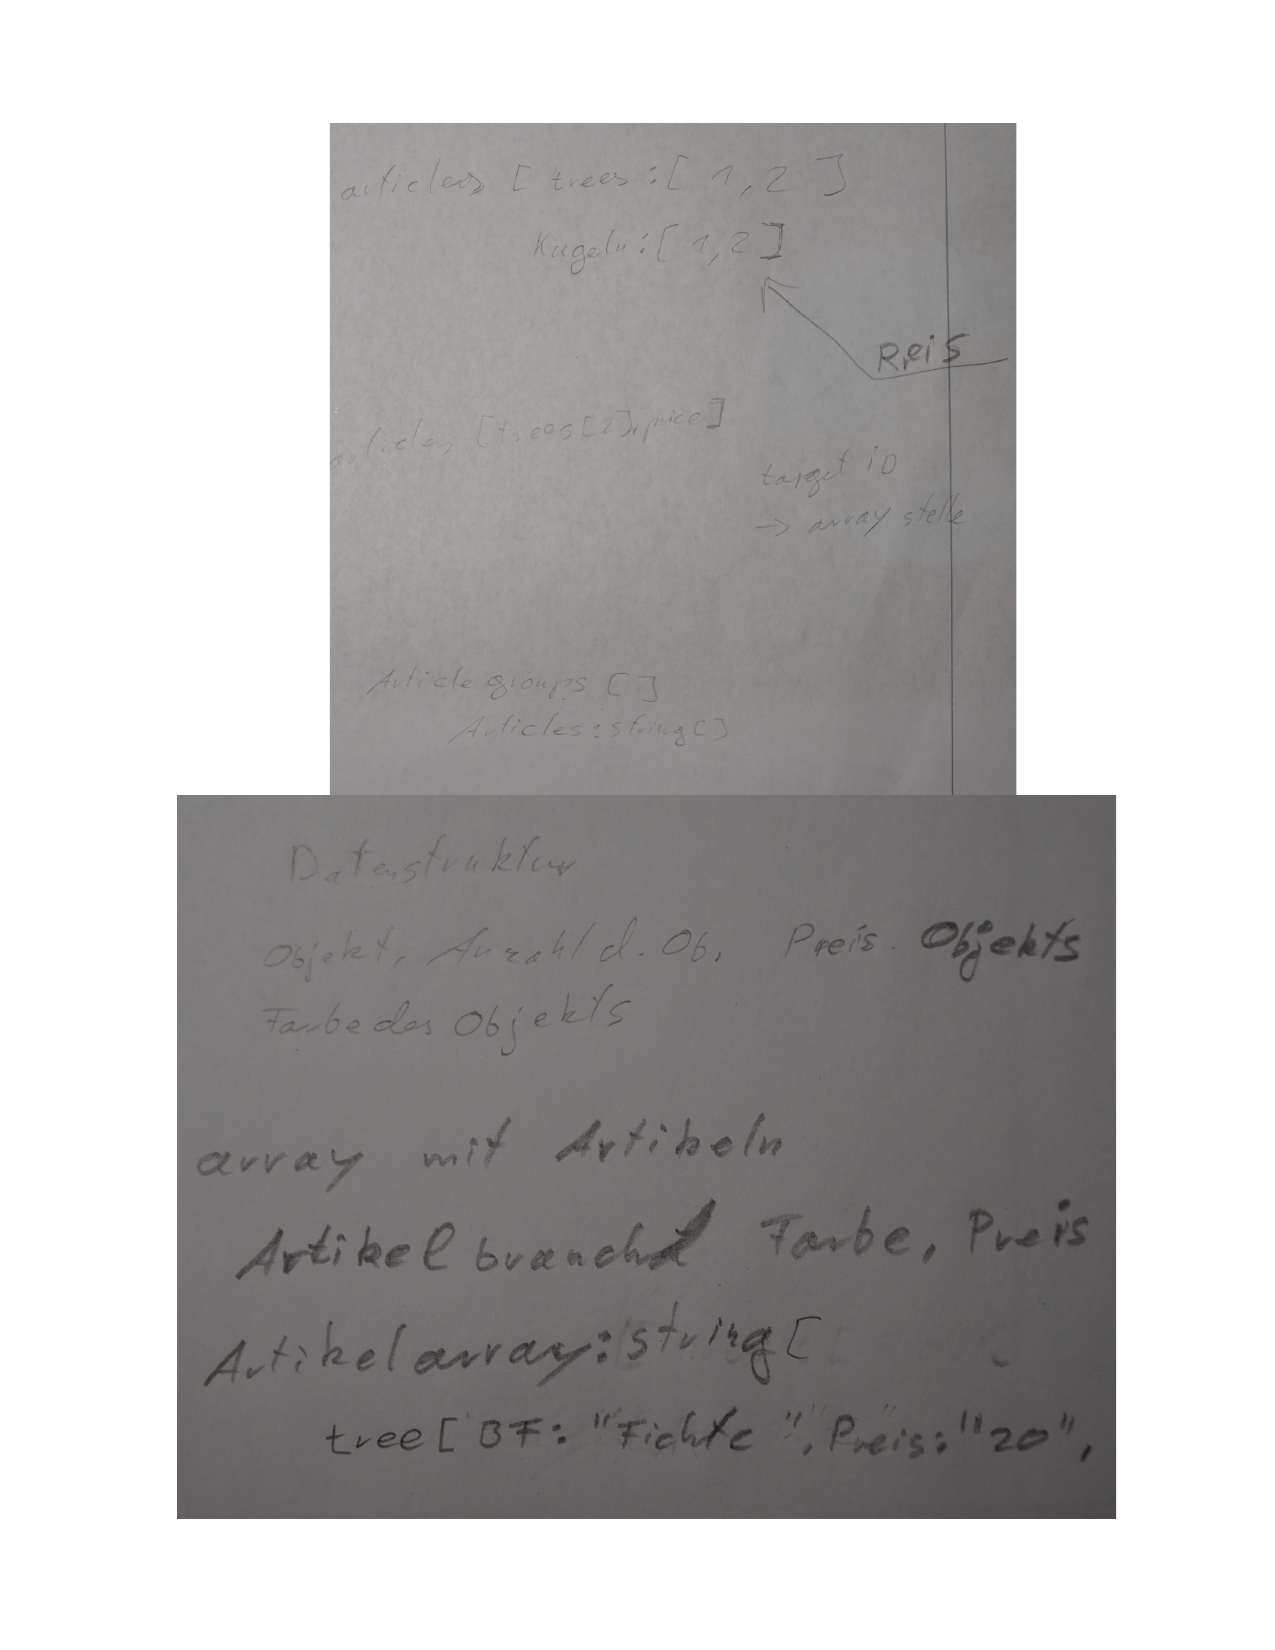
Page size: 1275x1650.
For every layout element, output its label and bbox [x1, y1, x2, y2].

picture [177, 123, 1117, 1519]
